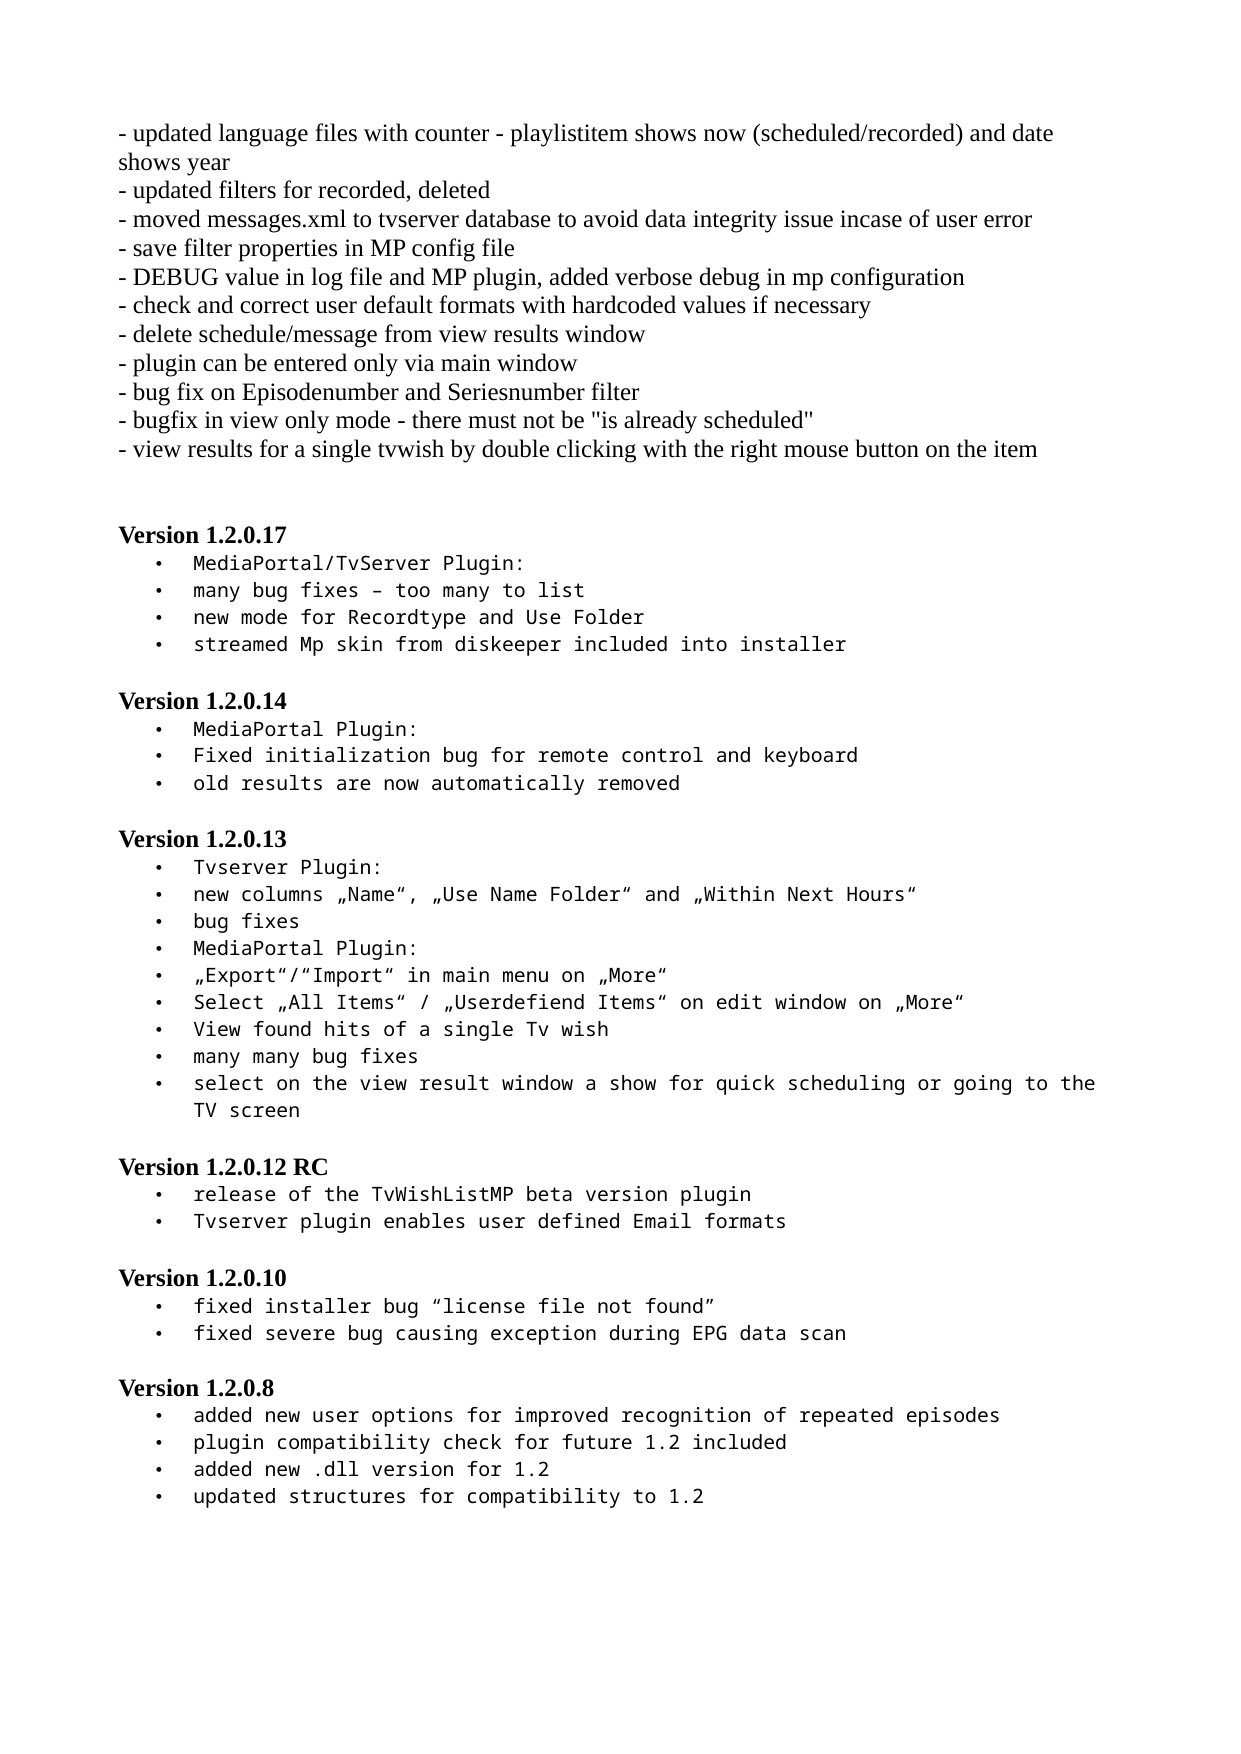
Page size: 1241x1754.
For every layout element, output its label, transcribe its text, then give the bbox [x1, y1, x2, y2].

list Tvserver plugin enables user defined Email formats [156, 1207, 1122, 1234]
list plugin compatibility check for future 1.2 included [156, 1429, 1122, 1456]
list release of the TvWishListMP beta version plugin [156, 1181, 1122, 1207]
list View found hits of a single Tv wish [156, 1015, 1122, 1042]
text Version 1.2.0.10 [118, 1263, 1122, 1292]
list many many bug fixes [156, 1042, 1122, 1069]
text - save filter properties in MP config file [118, 233, 1122, 262]
text - bug fix on Episodenumber and Seriesnumber filter [118, 377, 1122, 406]
list Select „All Items“ / „Userdefiend Items“ on edit window on „More“ [156, 988, 1122, 1015]
text Version 1.2.0.13 [118, 824, 1122, 853]
text - DEBUG value in log file and MP plugin, added verbose debug in mp configuration [118, 262, 1122, 291]
list added new .dll version for 1.2 [156, 1456, 1122, 1483]
list updated structures for compatibility to 1.2 [156, 1483, 1122, 1509]
list bug fixes [156, 907, 1122, 934]
list fixed severe bug causing exception during EPG data scan [156, 1319, 1122, 1346]
text - view results for a single tvwish by double clicking with the right mouse button on the item [118, 434, 1122, 463]
list Tvserver Plugin: [156, 853, 1122, 880]
text Version 1.2.0.8 [118, 1373, 1122, 1402]
list MediaPortal/TvServer Plugin: [156, 549, 1122, 576]
list old results are now automatically removed [156, 769, 1122, 796]
list new mode for Recordtype and Use Folder [156, 603, 1122, 630]
list added new user options for improved recognition of repeated episodes [156, 1402, 1122, 1429]
text - plugin can be entered only via main window [118, 348, 1122, 377]
text Version 1.2.0.14 [118, 686, 1122, 715]
list MediaPortal Plugin: [156, 715, 1122, 742]
text - moved messages.xml to tvserver database to avoid data integrity issue incase of user error [118, 204, 1122, 233]
list MediaPortal Plugin: [156, 934, 1122, 961]
text - check and correct user default formats with hardcoded values if necessary [118, 291, 1122, 319]
text - updated filters for recorded, deleted [118, 176, 1122, 204]
text Version 1.2.0.12 RC [118, 1152, 1122, 1181]
text - updated language files with counter - playlistitem shows now (scheduled/recorded) and date shows year [118, 118, 1122, 176]
list streamed Mp skin from diskeeper included into installer [156, 630, 1122, 657]
list many bug fixes – too many to list [156, 576, 1122, 603]
text - bugfix in view only mode - there must not be "is already scheduled" [118, 406, 1122, 434]
list new columns „Name“, „Use Name Folder“ and „Within Next Hours“ [156, 880, 1122, 907]
text Version 1.2.0.17 [118, 521, 1122, 549]
list „Export“/“Import“ in main menu on „More“ [156, 961, 1122, 988]
text - delete schedule/message from view results window [118, 319, 1122, 348]
list fixed installer bug “license file not found” [156, 1292, 1122, 1319]
list Fixed initialization bug for remote control and keyboard [156, 742, 1122, 769]
list select on the view result window a show for quick scheduling or going to the TV screen [156, 1069, 1122, 1123]
